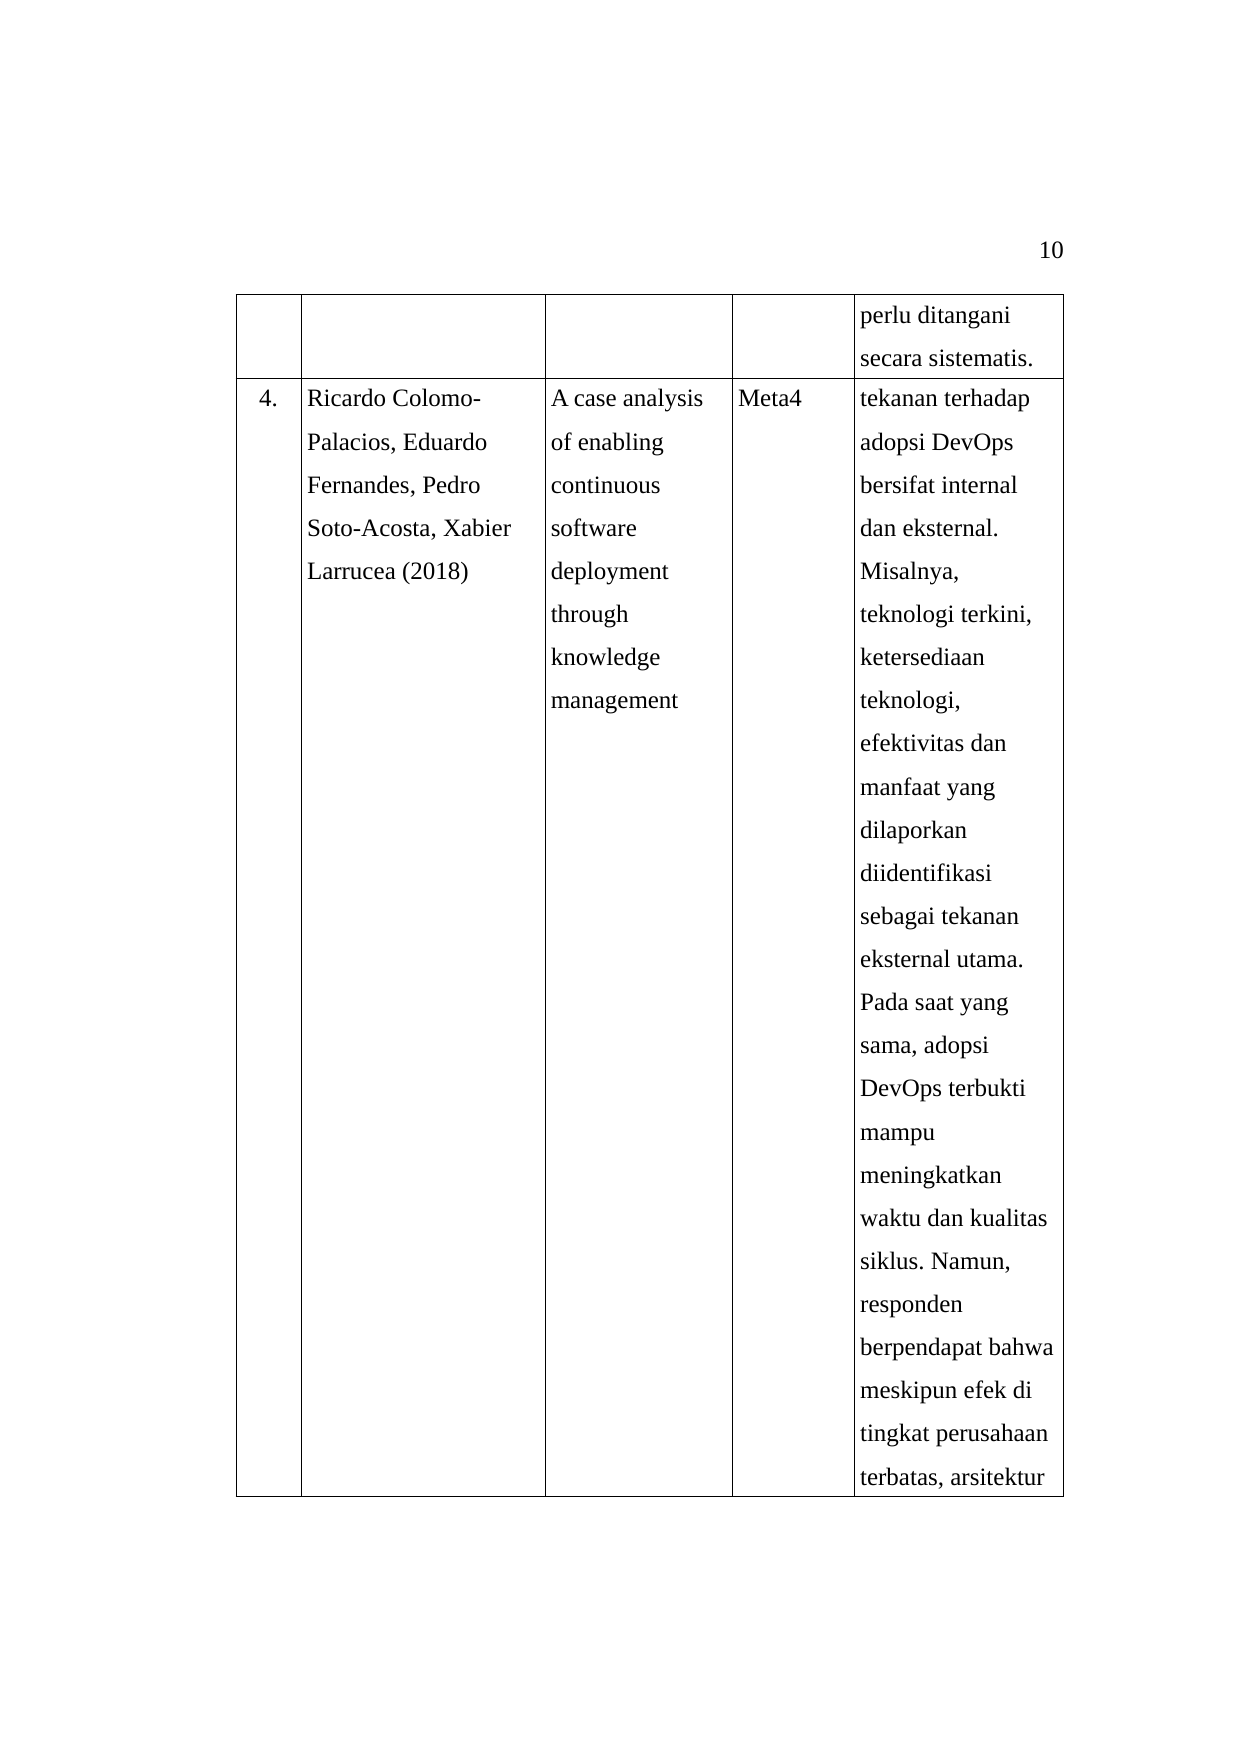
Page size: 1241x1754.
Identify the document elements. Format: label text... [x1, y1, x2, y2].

table_cell Ricardo Colomo-Palacios, Eduardo Fernandes, Pedro Soto-Acosta, Xabier Larrucea (2018) [302, 379, 545, 1496]
table_cell tekanan terhadap adopsi DevOps bersifat internal dan eksternal. Misalnya, teknologi terkini, ketersediaan teknologi, efektivitas dan manfaat yang dilaporkan diidentifikasi sebagai tekanan eksternal utama. Pada saat yang sama, adopsi DevOps terbukti mampu meningkatkan waktu dan kualitas siklus. Namun, responden berpendapat bahwa meskipun efek di tingkat perusahaan terbatas, arsitektur [855, 379, 1063, 1496]
table_cell Meta4 [733, 379, 854, 1496]
table_cell perlu ditangani secara sistematis. [855, 295, 1063, 378]
table_cell [237, 295, 301, 378]
table_cell 4. [237, 379, 301, 1496]
table_cell [546, 295, 732, 378]
table_cell [302, 295, 545, 378]
table_cell A case analysis of enabling continuous software deployment through knowledge management [546, 379, 732, 1496]
table_cell [733, 295, 854, 378]
